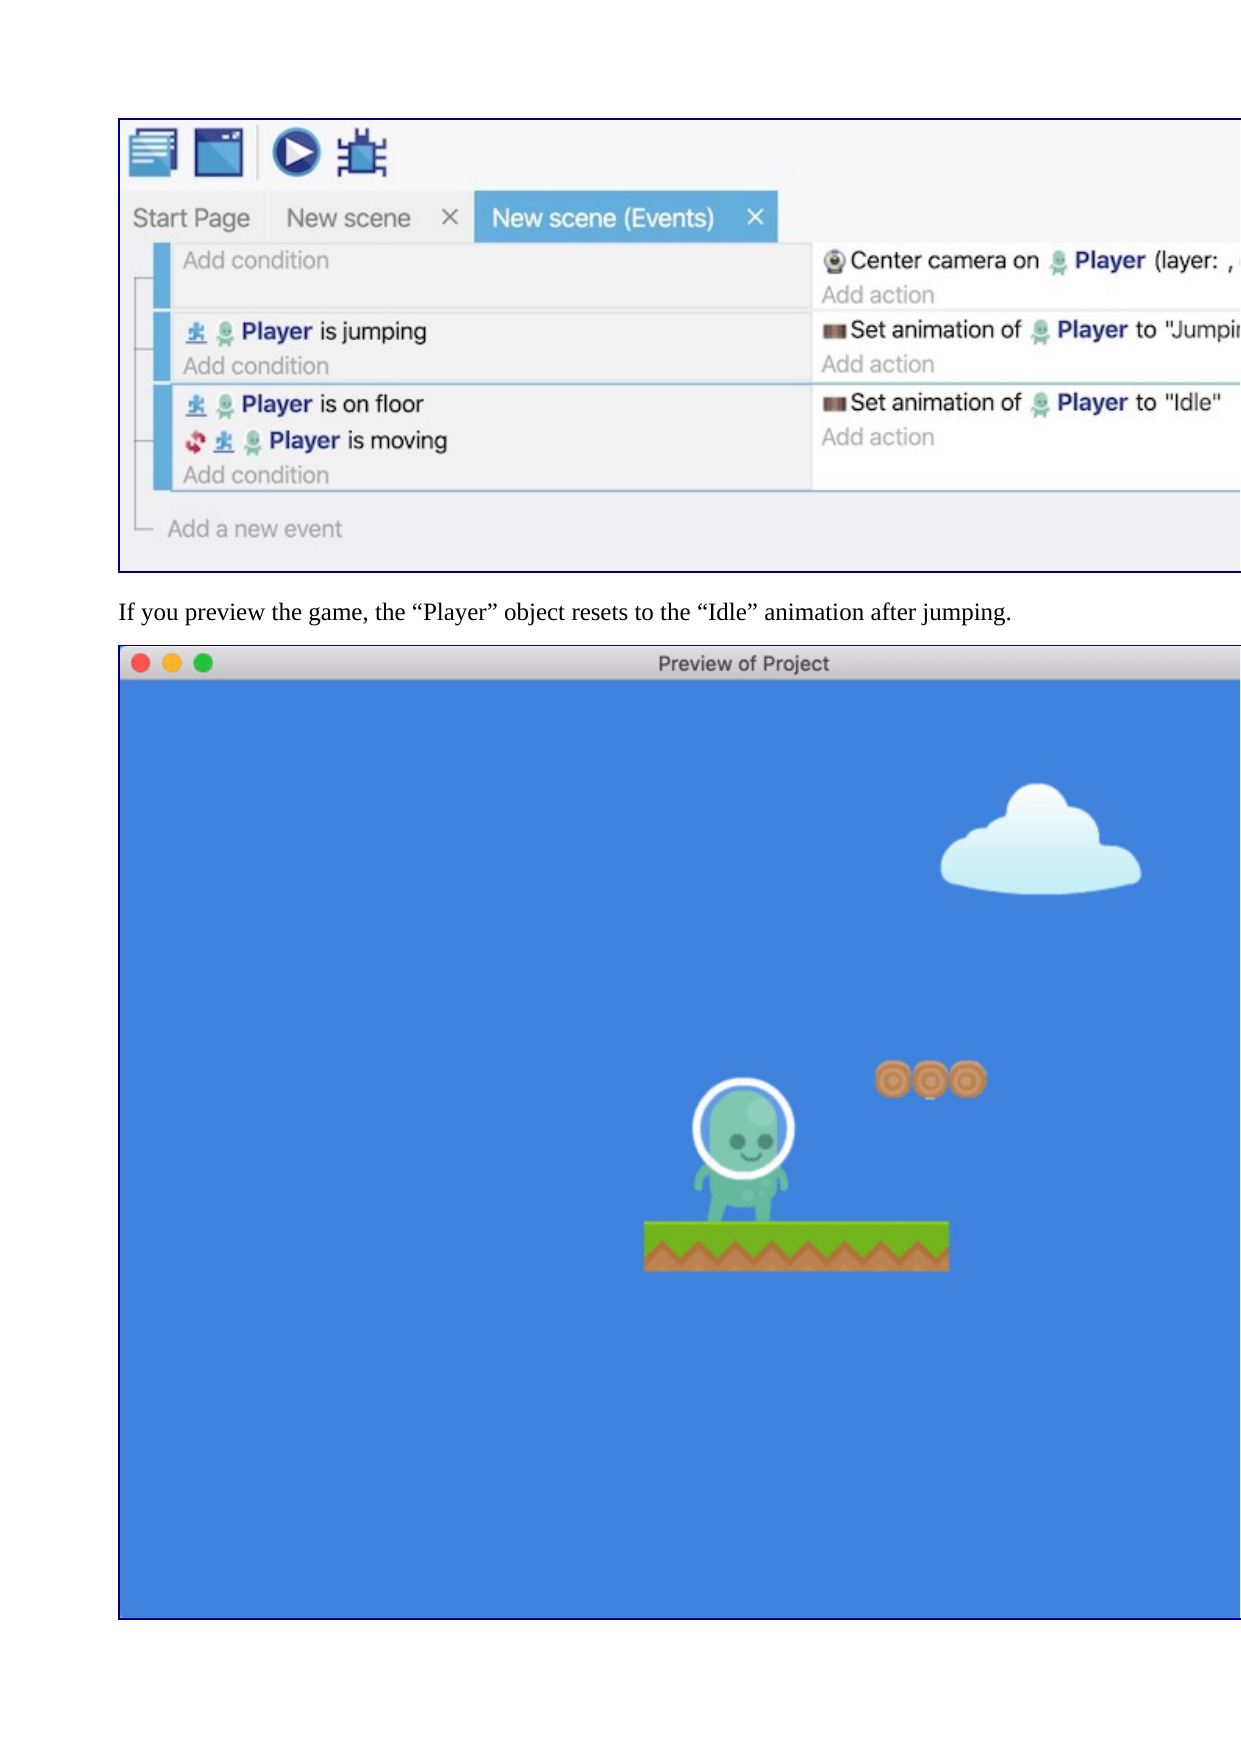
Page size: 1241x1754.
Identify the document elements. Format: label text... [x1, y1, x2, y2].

picture [120, 120, 1241, 571]
text If you preview the game, the “Player” object resets to the “Idle” animation after jumping. [118, 597, 1122, 626]
picture [120, 646, 1241, 1618]
